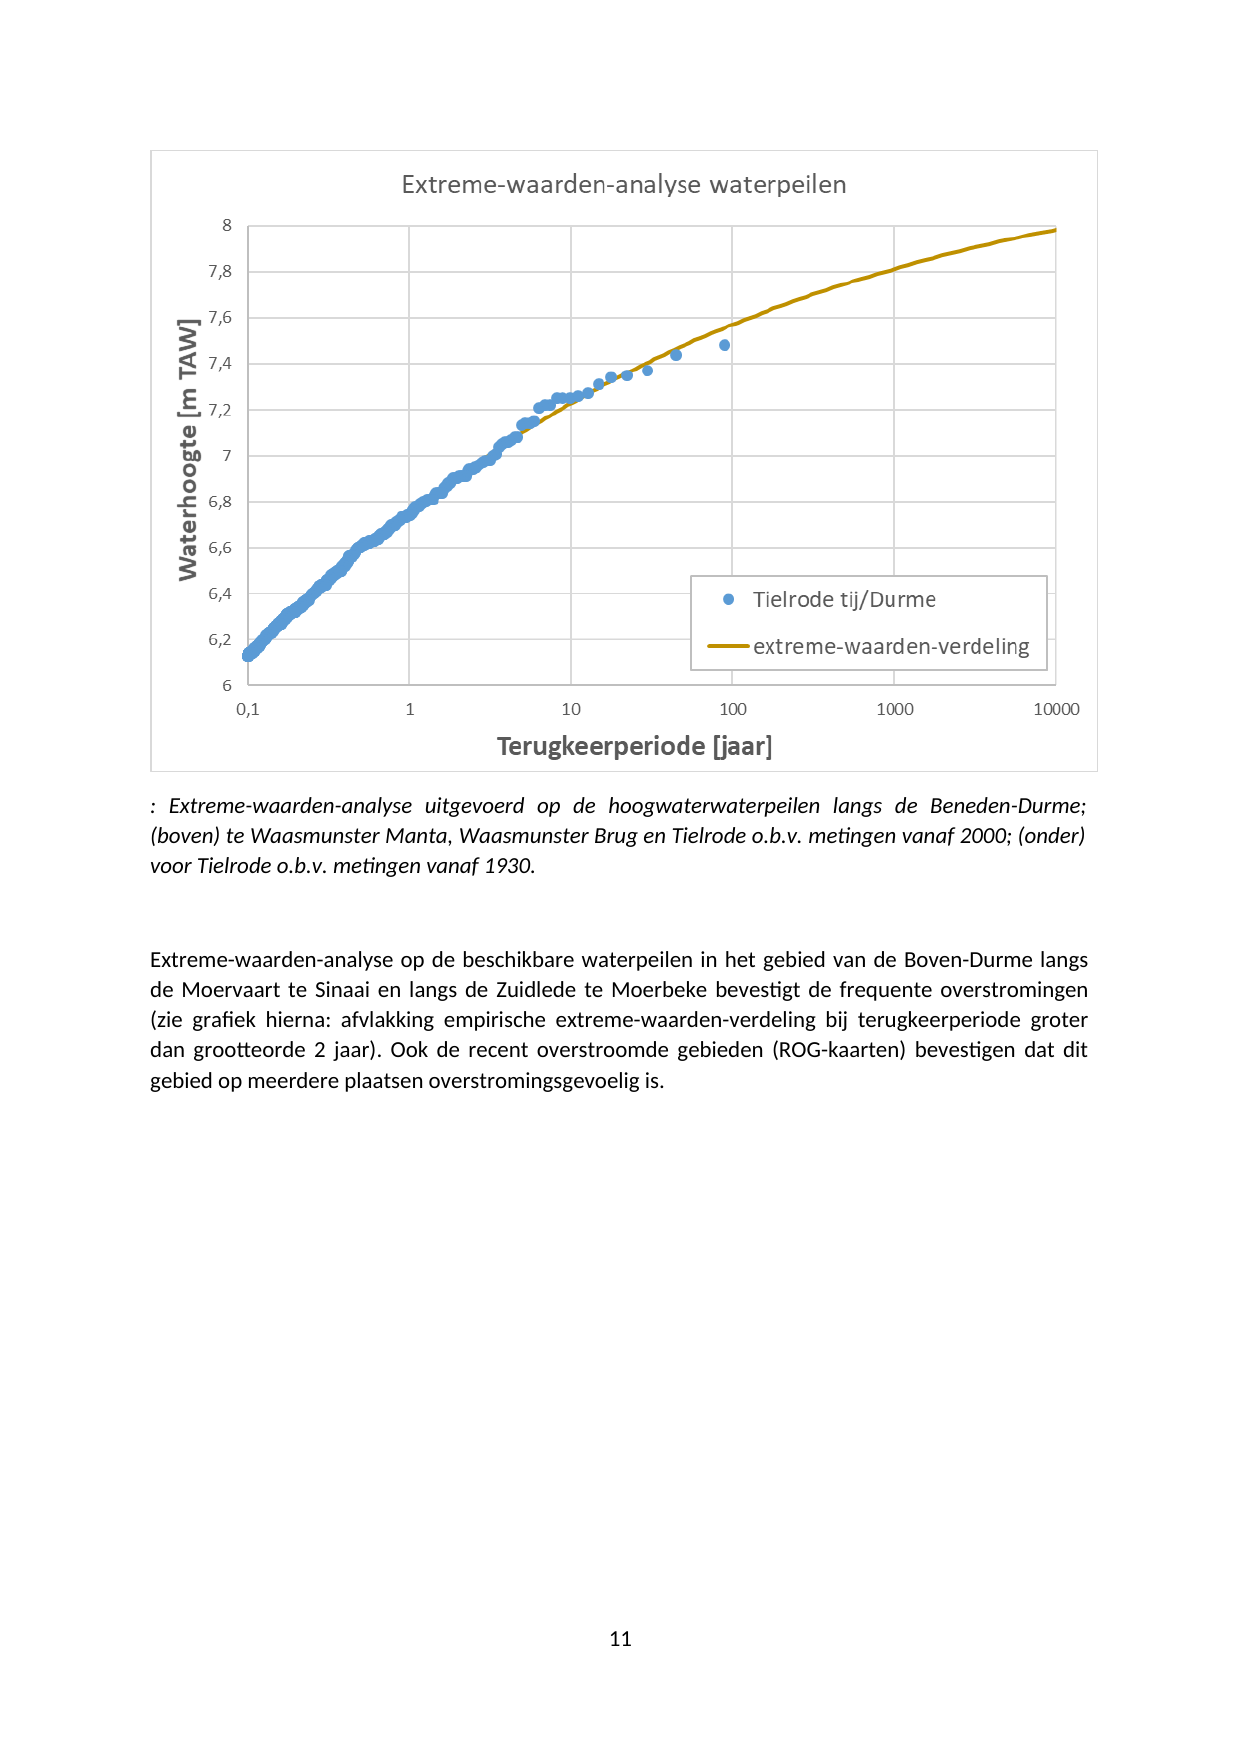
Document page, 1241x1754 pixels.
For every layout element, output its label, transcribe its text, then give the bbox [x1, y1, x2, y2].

text Extreme-waarden-analyse op de beschikbare waterpeilen in het gebied van de Boven-Durme langs de Moervaart te Sinaai en langs de Zuidlede te Moerbeke bevestigt de frequente overstromingen (zie grafiek hierna: afvlakking empirische extreme-waarden-verdeling bij terugkeerperiode groter dan grootteorde 2 jaar). Ook de recent overstroomde gebieden (ROG-kaarten) bevestigen dat dit gebied op meerdere plaatsen overstromingsgevoelig is. [150, 945, 1090, 1094]
text : Extreme-waarden-analyse uitgevoerd op de hoogwaterwaterpeilen langs de Beneden-Durme; (boven) te Waasmunster Manta, Waasmunster Brug en Tielrode o.b.v. metingen vanaf 2000; (onder) voor Tielrode o.b.v. metingen vanaf 1930. [150, 791, 1090, 879]
picture [150, 150, 1098, 772]
